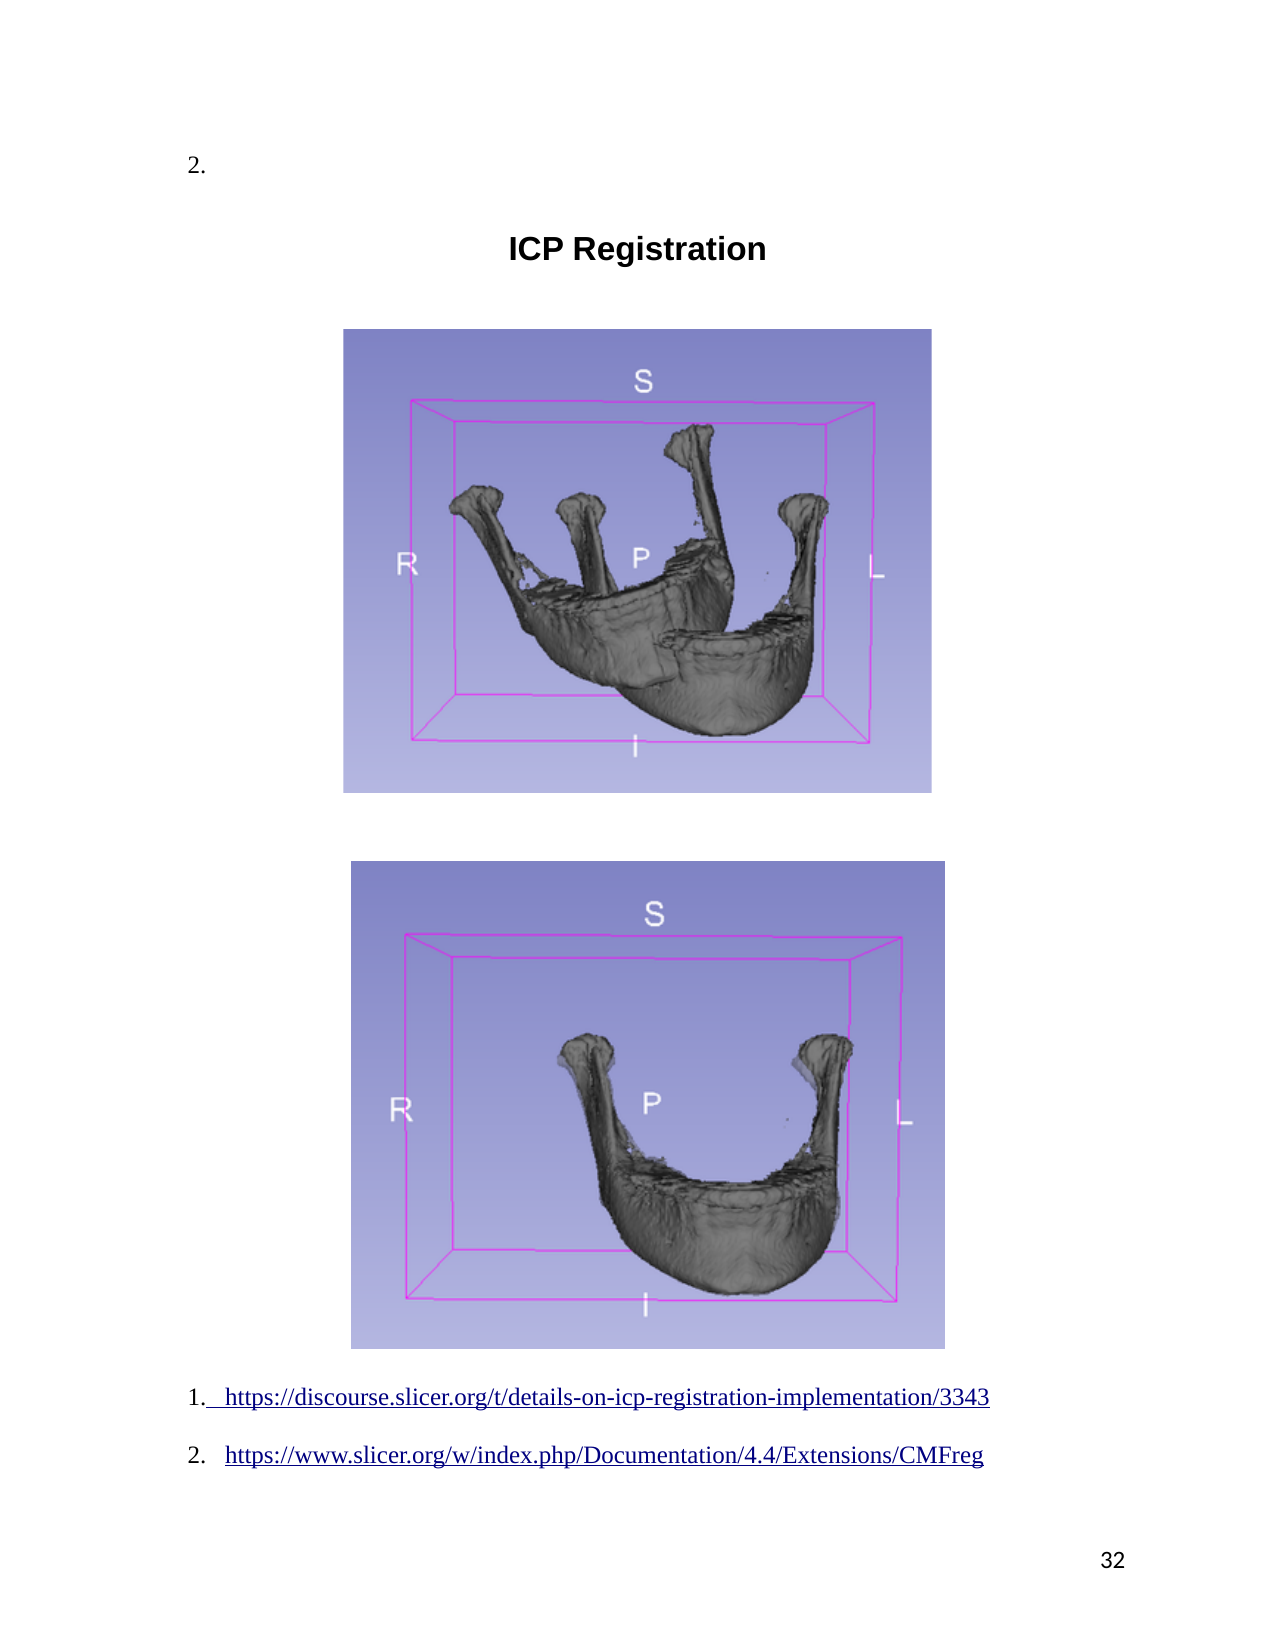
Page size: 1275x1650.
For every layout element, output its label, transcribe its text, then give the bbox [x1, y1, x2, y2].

picture [343, 329, 932, 793]
subtitle ICP Registration [150, 228, 1125, 267]
list https://www.slicer.org/w/index.php/Documentation/4.4/Extensions/CMFreg [187, 1440, 1125, 1468]
list https://discourse.slicer.org/t/details-on-icp-registration-implementation/3343 [187, 866, 1125, 1411]
picture [351, 861, 945, 1349]
